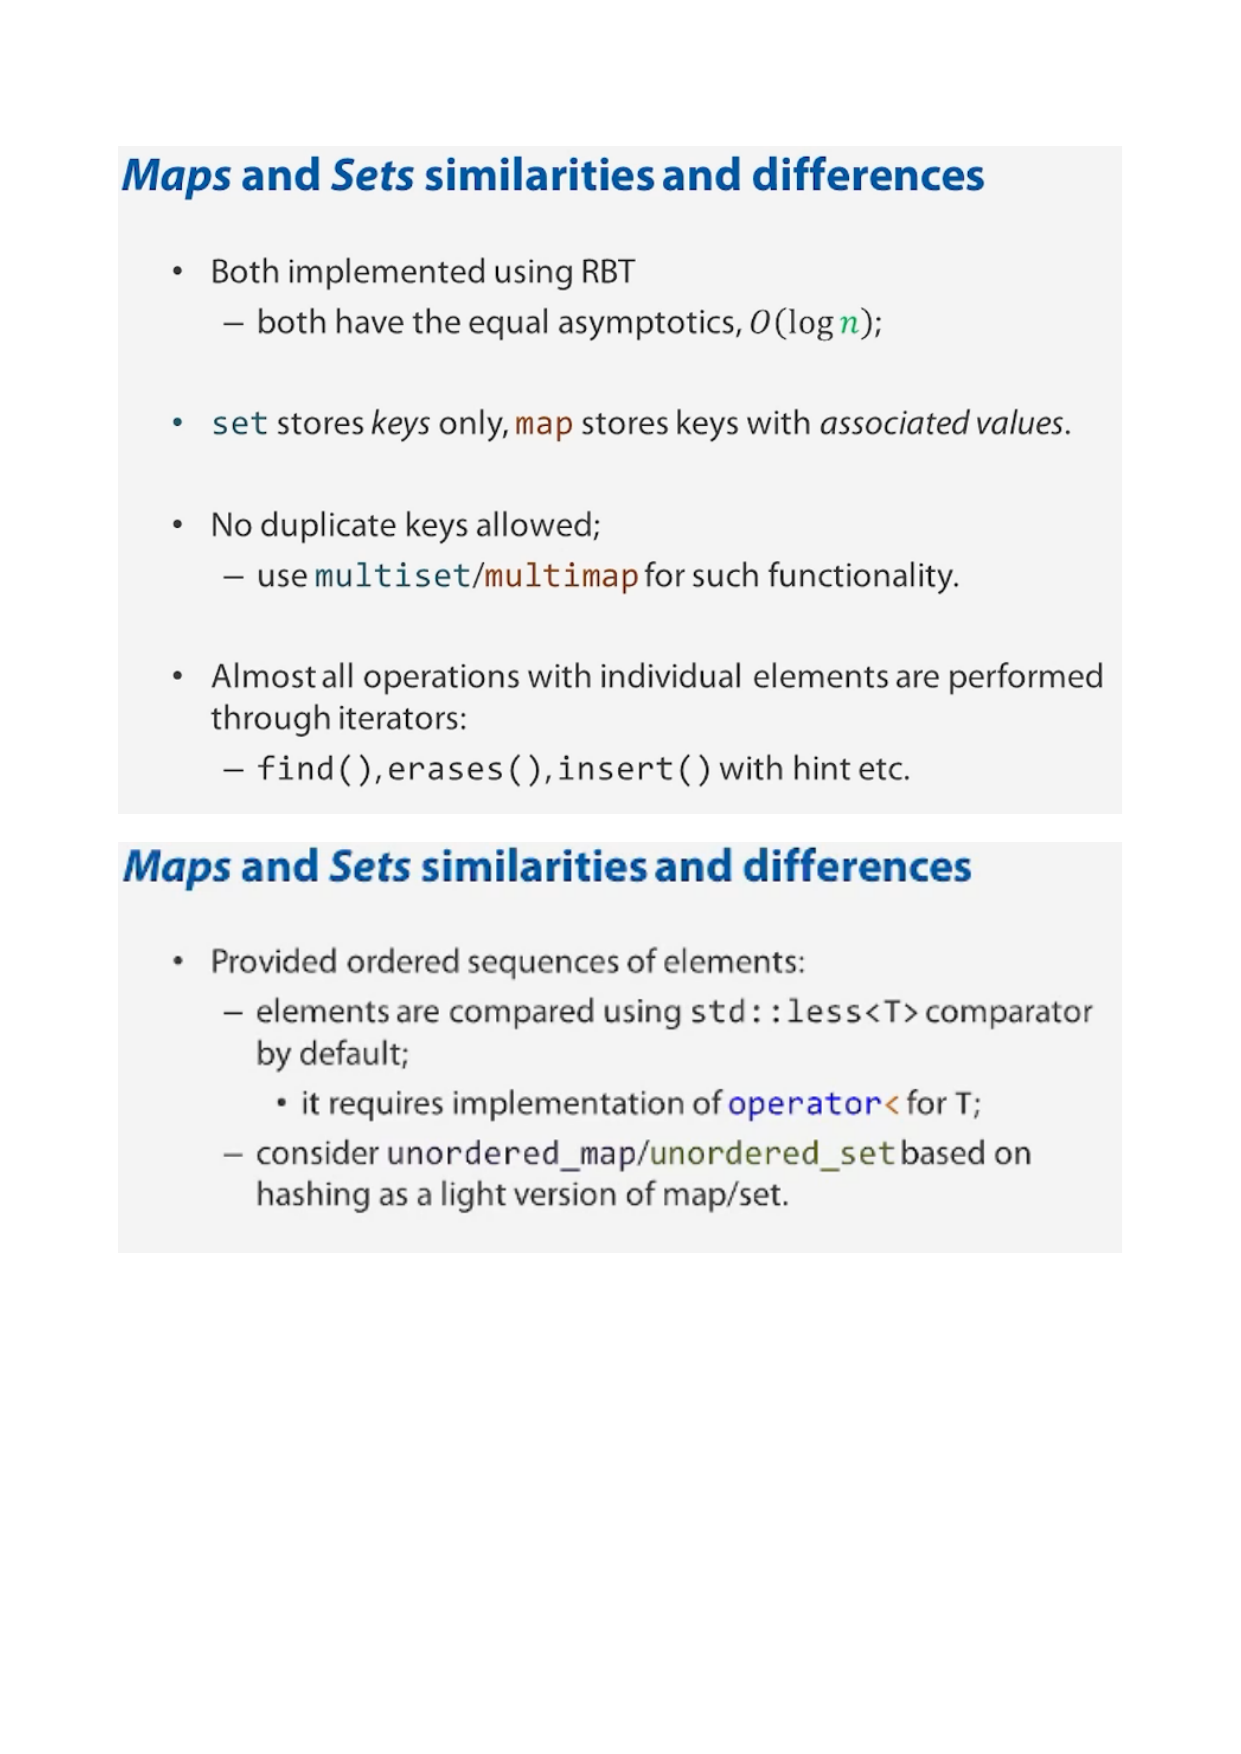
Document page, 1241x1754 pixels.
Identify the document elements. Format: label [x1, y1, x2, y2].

picture [118, 146, 1123, 814]
picture [118, 842, 1123, 1253]
